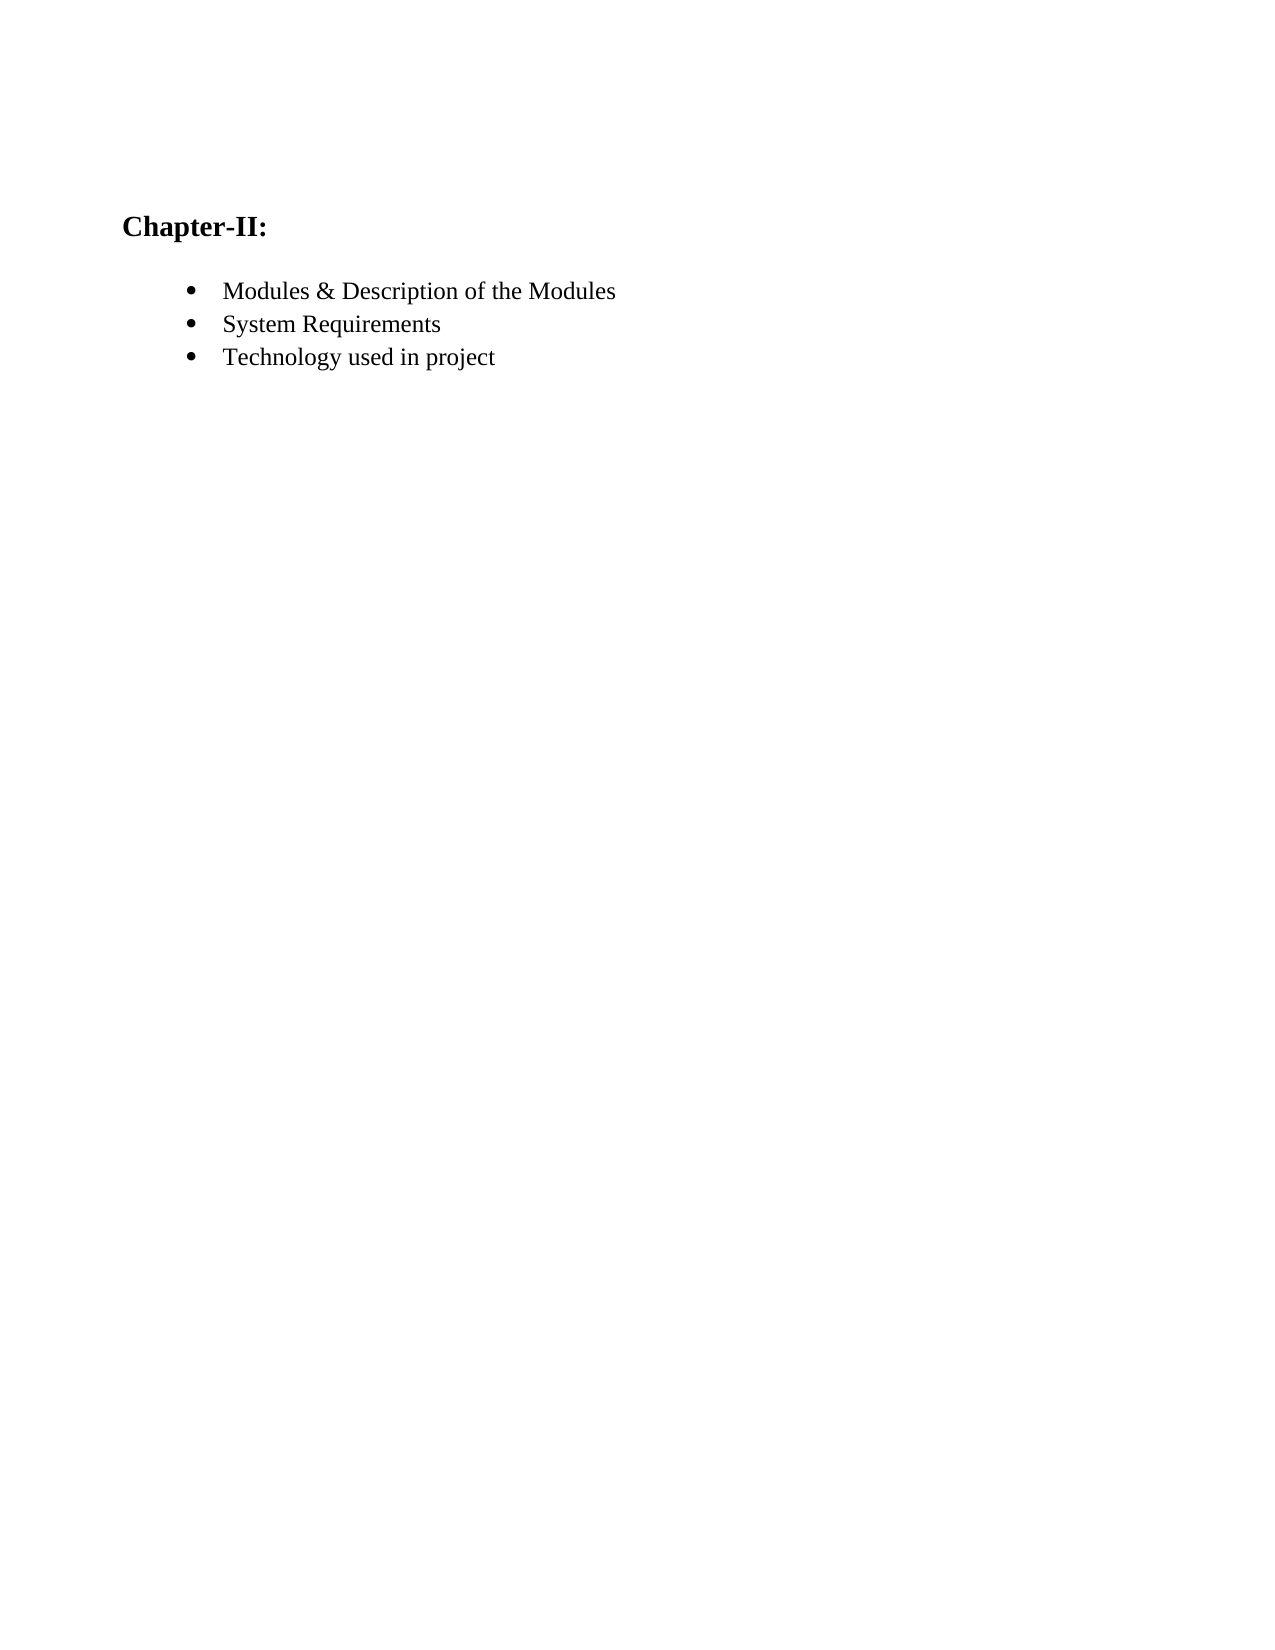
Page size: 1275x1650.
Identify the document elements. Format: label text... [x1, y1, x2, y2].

list System Requirements [187, 309, 1144, 338]
list Chapter-II: [122, 209, 1144, 242]
list Modules & Description of the Modules [187, 276, 1144, 304]
list Technology used in project [187, 342, 1144, 371]
